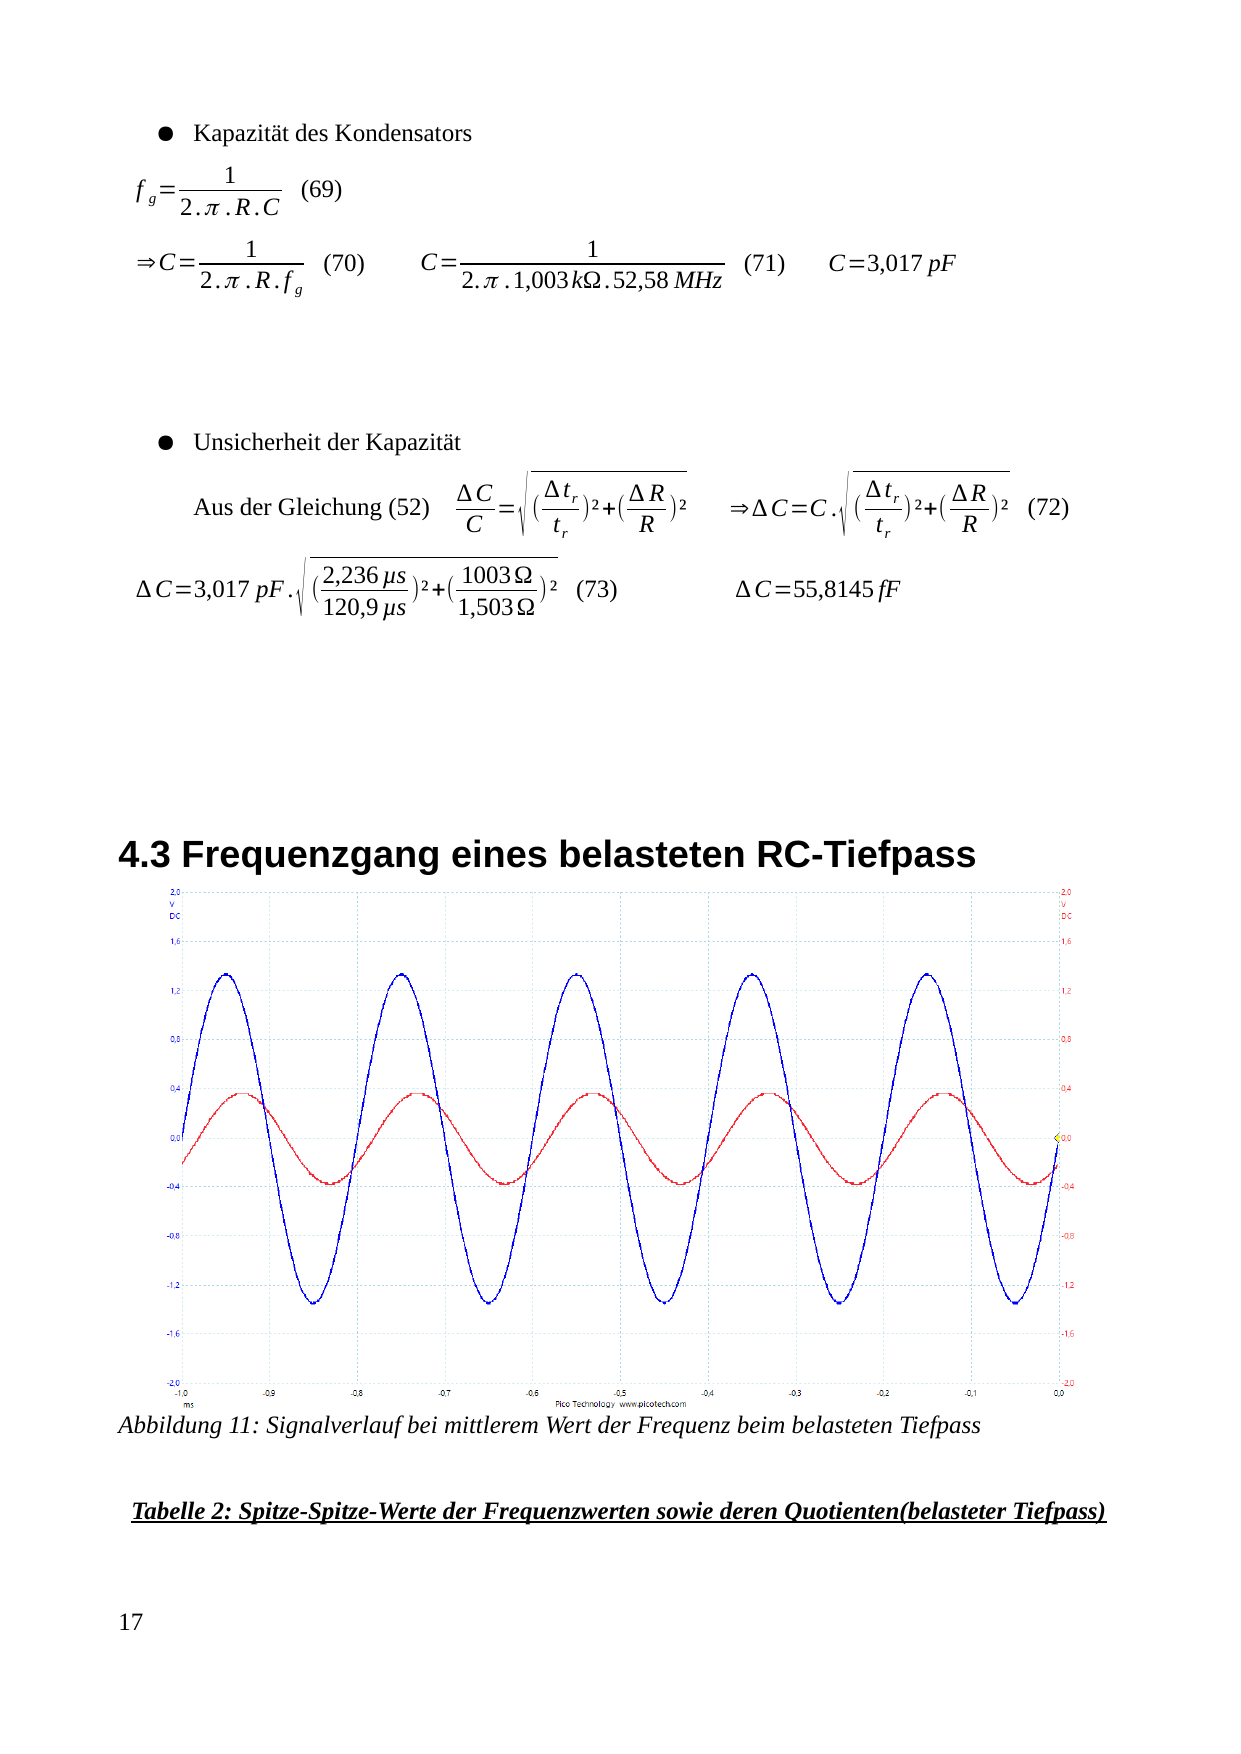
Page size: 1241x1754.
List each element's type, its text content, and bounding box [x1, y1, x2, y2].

list Aus der Gleichung (52) (72) [156, 470, 1122, 542]
list Unsicherheit der Kapazität [156, 427, 1122, 455]
picture [156, 888, 1084, 1410]
subtitle 4.3 Frequenzgang eines belasteten RC-Tiefpass [118, 832, 1122, 876]
text (70) (71) [118, 234, 1122, 297]
text (73) [118, 556, 1122, 620]
text Abbildung 11: Signalverlauf bei mittlerem Wert der Frequenz beim belasteten Tiefpass [118, 888, 1122, 1439]
list Kapazität des Kondensators [156, 118, 1122, 147]
text Tabelle 2: Spitze-Spitze-Werte der Frequenzwerten sowie deren Quotienten(belasteter Tiefpass) [118, 1496, 1122, 1525]
text (69) [118, 161, 1122, 220]
